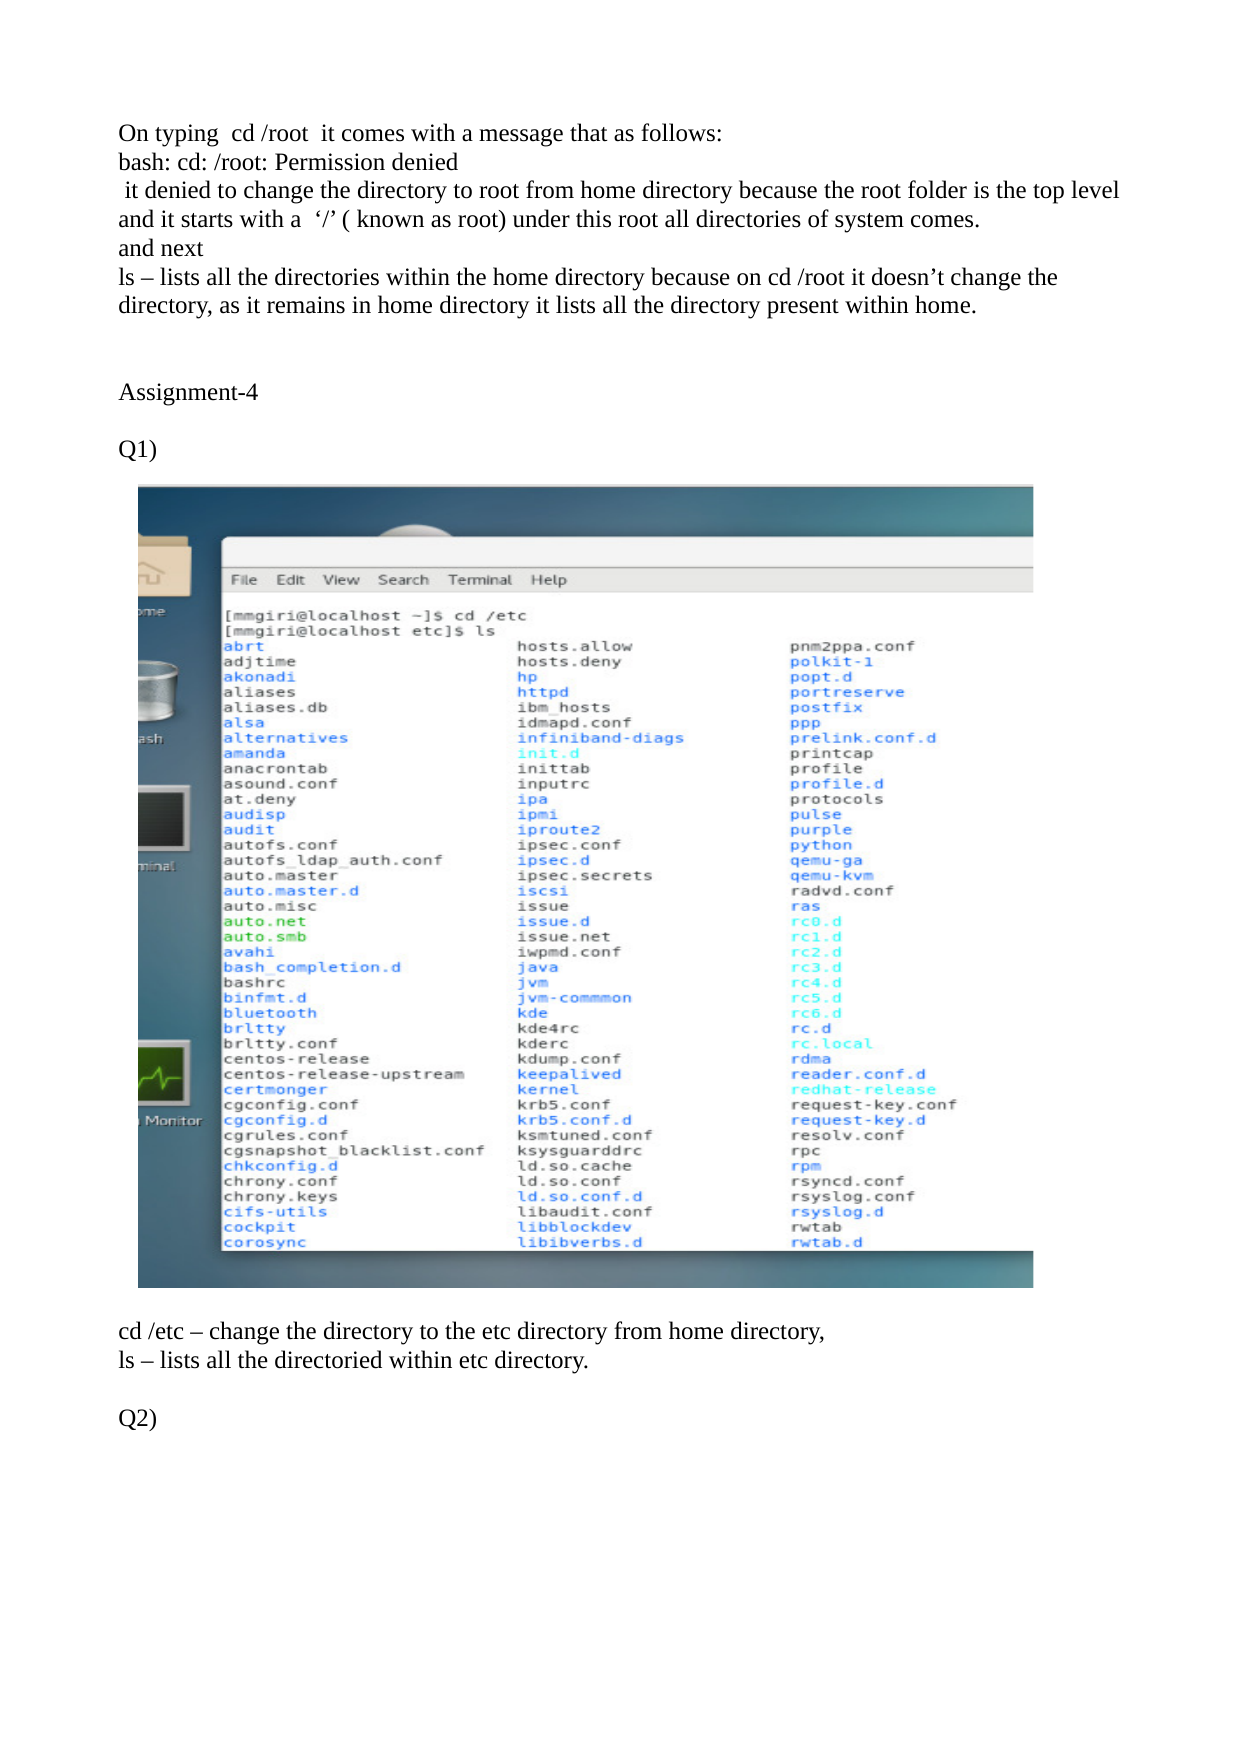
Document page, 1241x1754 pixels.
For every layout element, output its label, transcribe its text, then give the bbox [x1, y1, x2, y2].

text Q2) [118, 1403, 1122, 1431]
text ls – lists all the directories within the home directory because on cd /root it doesn’t change the directory, as it remains in home directory it lists all the directory present within home. [118, 262, 1122, 319]
text On typing cd /root it comes with a message that as follows: [118, 118, 1122, 147]
text bash: cd: /root: Permission denied [118, 147, 1122, 176]
text Q1) [118, 434, 1122, 463]
picture [138, 484, 436, 1288]
text ls – lists all the directoried within etc directory. [118, 1345, 1122, 1374]
text and next [118, 233, 1122, 262]
text Assignment-4 [118, 377, 1122, 406]
text cd /etc – change the directory to the etc directory from home directory, [118, 1316, 1122, 1345]
text it denied to change the directory to root from home directory because the root folder is the top level and it starts with a ‘/’ ( known as root) under this root all directories of system comes. [118, 176, 1122, 233]
